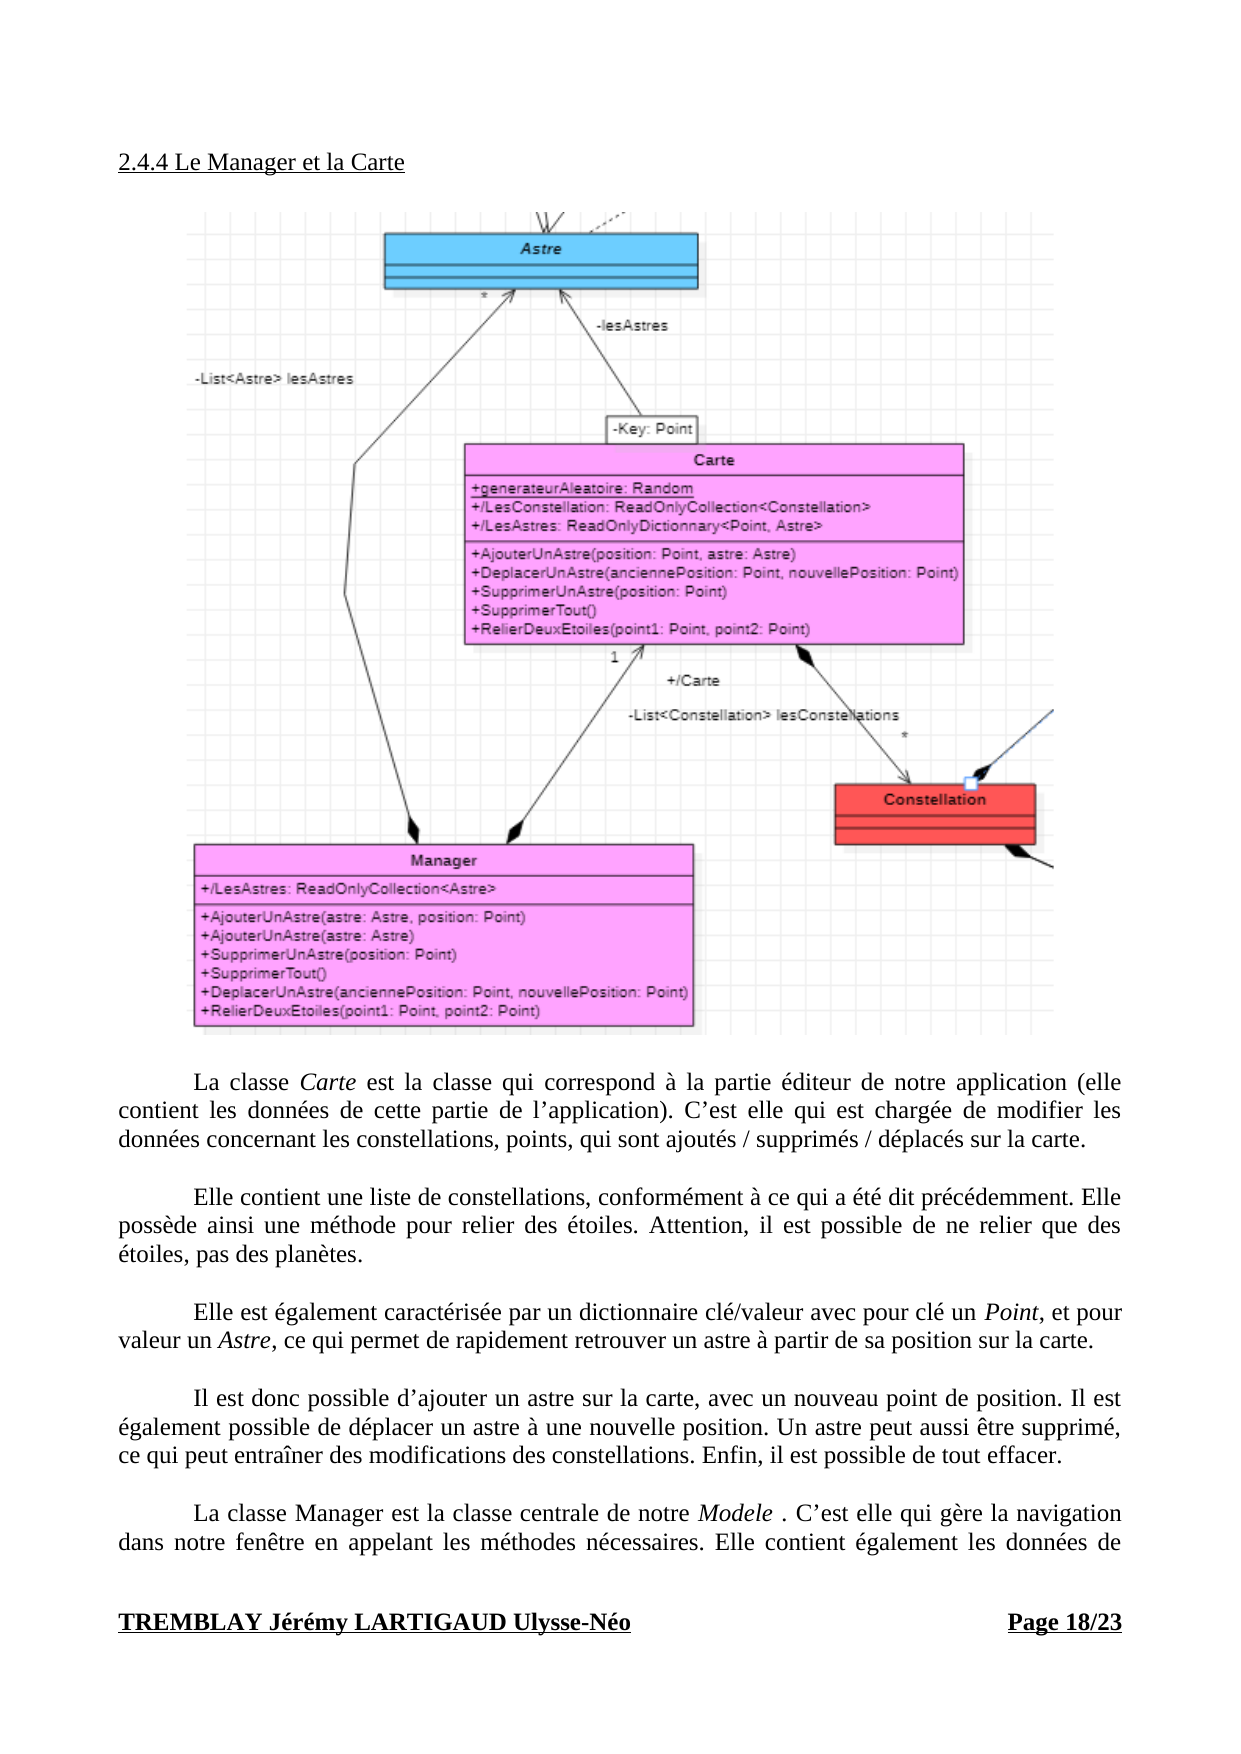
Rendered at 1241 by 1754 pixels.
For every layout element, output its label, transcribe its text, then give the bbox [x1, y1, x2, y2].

picture [186, 212, 1054, 1035]
text La classe Carte est la classe qui correspond à la partie éditeur de notre application (elle contient les données de cette partie de l’application). C’est elle qui est chargée de modifier les données concernant les constellations, points, qui sont ajoutés / supprimés / déplacés sur la carte. [118, 1067, 1122, 1153]
text Elle contient une liste de constellations, conformément à ce qui a été dit précédemment. Elle possède ainsi une méthode pour relier des étoiles. Attention, il est possible de ne relier que des étoiles, pas des planètes. [118, 1182, 1122, 1268]
text Il est donc possible d’ajouter un astre sur la carte, avec un nouveau point de position. Il est également possible de déplacer un astre à une nouvelle position. Un astre peut aussi être supprimé, ce qui peut entraîner des modifications des constellations. Enfin, il est possible de tout effacer. [118, 1383, 1122, 1469]
text 2.4.4 Le Manager et la Carte [118, 147, 1122, 176]
text Elle est également caractérisée par un dictionnaire clé/valeur avec pour clé un Point, et pour valeur un Astre, ce qui permet de rapidement retrouver un astre à partir de sa position sur la carte. [118, 1297, 1122, 1354]
text La classe Manager est la classe centrale de notre Modele . C’est elle qui gère la navigation dans notre fenêtre en appelant les méthodes nécessaires. Elle contient également les données de [118, 1498, 1122, 1556]
